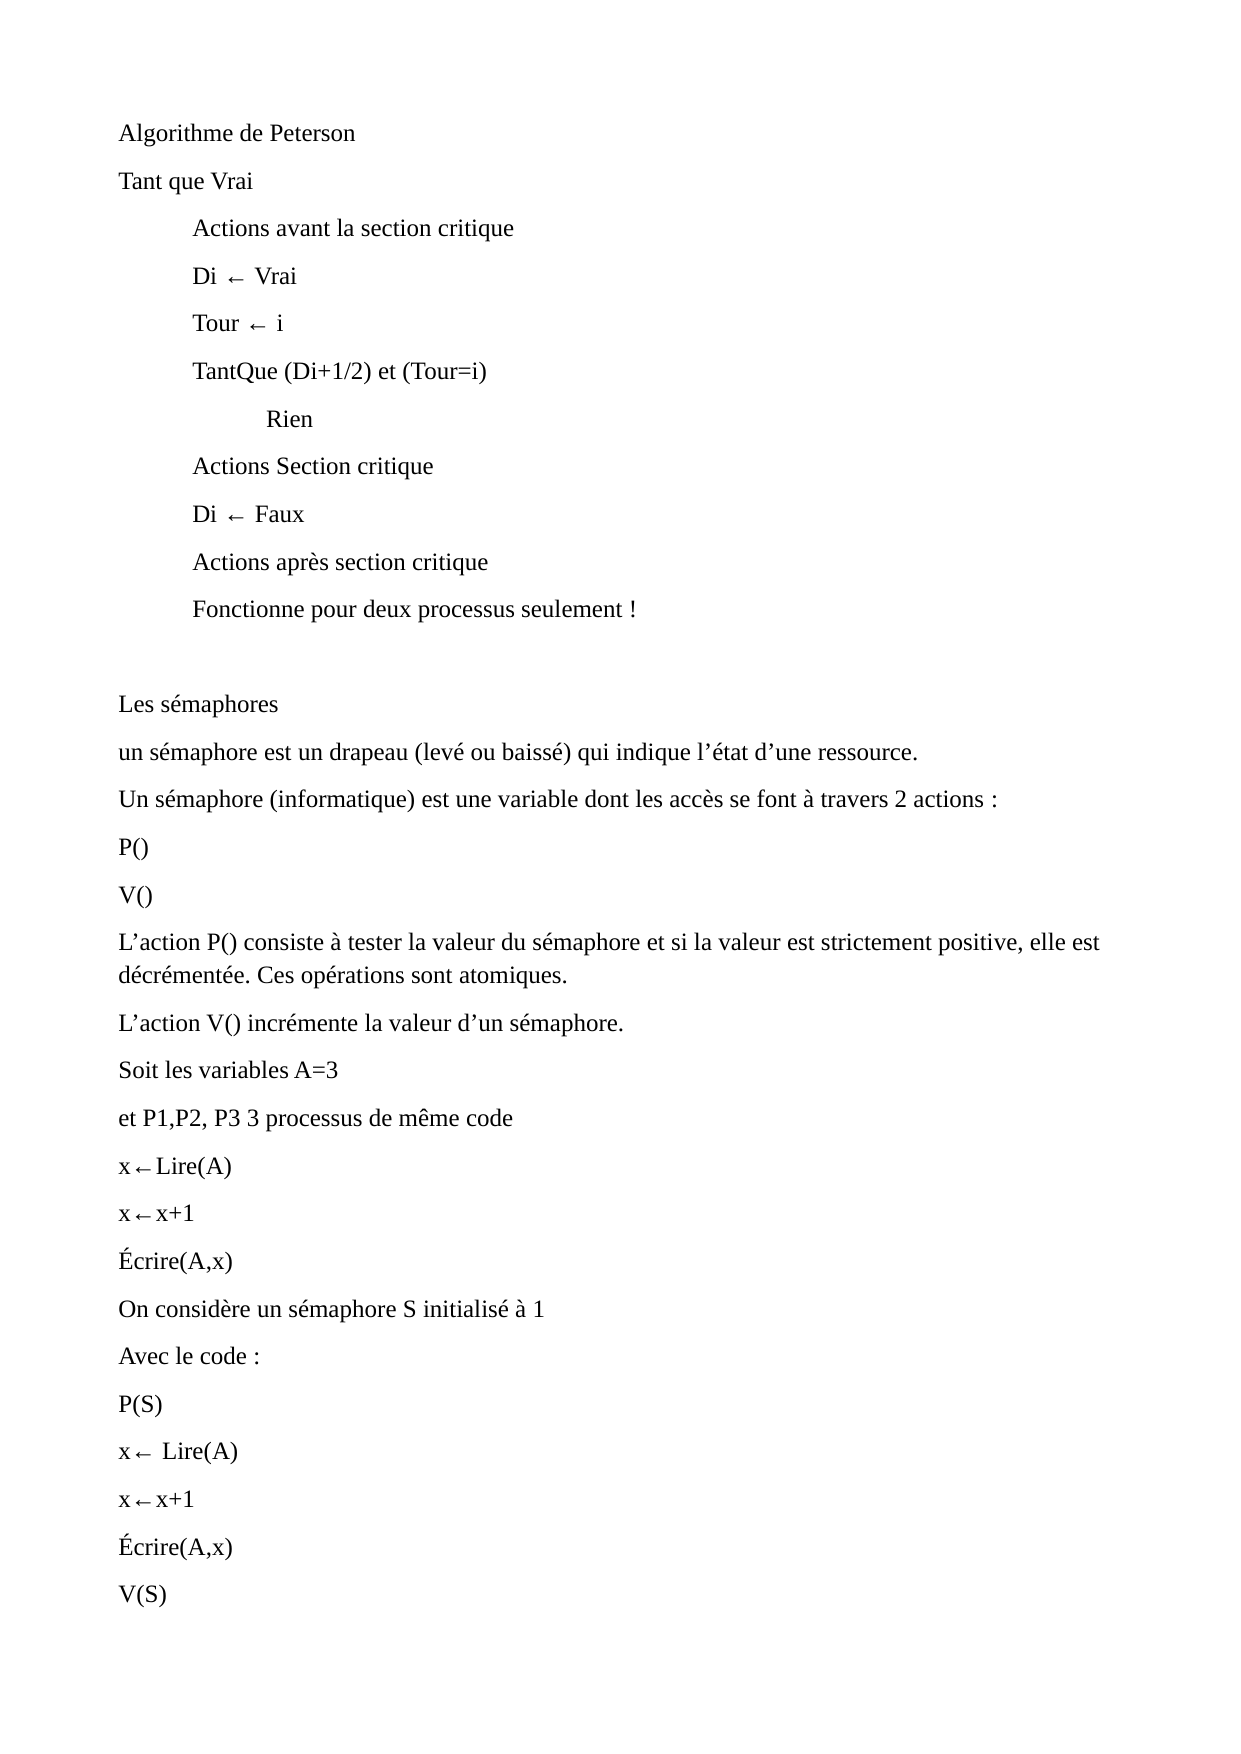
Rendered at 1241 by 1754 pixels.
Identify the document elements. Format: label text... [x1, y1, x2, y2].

text Les sémaphores [118, 689, 1122, 718]
text Tant que Vrai [118, 166, 1122, 194]
text Soit les variables A=3 [118, 1056, 1122, 1084]
text Écrire(A,x) [118, 1246, 1122, 1275]
text TantQue (Di+1/2) et (Tour=i) [118, 356, 1122, 385]
text Actions après section critique [118, 547, 1122, 575]
text x← Lire(A) [118, 1436, 1122, 1465]
text et P1,P2, P3 3 processus de même code [118, 1103, 1122, 1132]
text P(S) [118, 1389, 1122, 1418]
text Fonctionne pour deux processus seulement ! [118, 594, 1122, 623]
text Algorithme de Peterson [118, 118, 1122, 147]
text un sémaphore est un drapeau (levé ou baissé) qui indique l’état d’une ressource. [118, 737, 1122, 766]
text x←x+1 [118, 1484, 1122, 1513]
text Tour ← i [118, 308, 1122, 337]
text Actions avant la section critique [118, 213, 1122, 242]
text Di ← Faux [118, 499, 1122, 528]
text L’action V() incrémente la valeur d’un sémaphore. [118, 1008, 1122, 1037]
text On considère un sémaphore S initialisé à 1 [118, 1294, 1122, 1322]
text Rien [118, 404, 1122, 432]
text Actions Section critique [118, 451, 1122, 480]
text V() [118, 880, 1122, 908]
text Avec le code : [118, 1341, 1122, 1370]
text P() [118, 832, 1122, 861]
text L’action P() consiste à tester la valeur du sémaphore et si la valeur est strictement positive, elle est décrémentée. Ces opérations sont atomiques. [118, 927, 1122, 989]
text Écrire(A,x) [118, 1532, 1122, 1560]
text Di ← Vrai [118, 261, 1122, 290]
text x←Lire(A) [118, 1151, 1122, 1179]
text V(S) [118, 1579, 1122, 1608]
text x←x+1 [118, 1198, 1122, 1227]
text Un sémaphore (informatique) est une variable dont les accès se font à travers 2 actions : [118, 784, 1122, 813]
